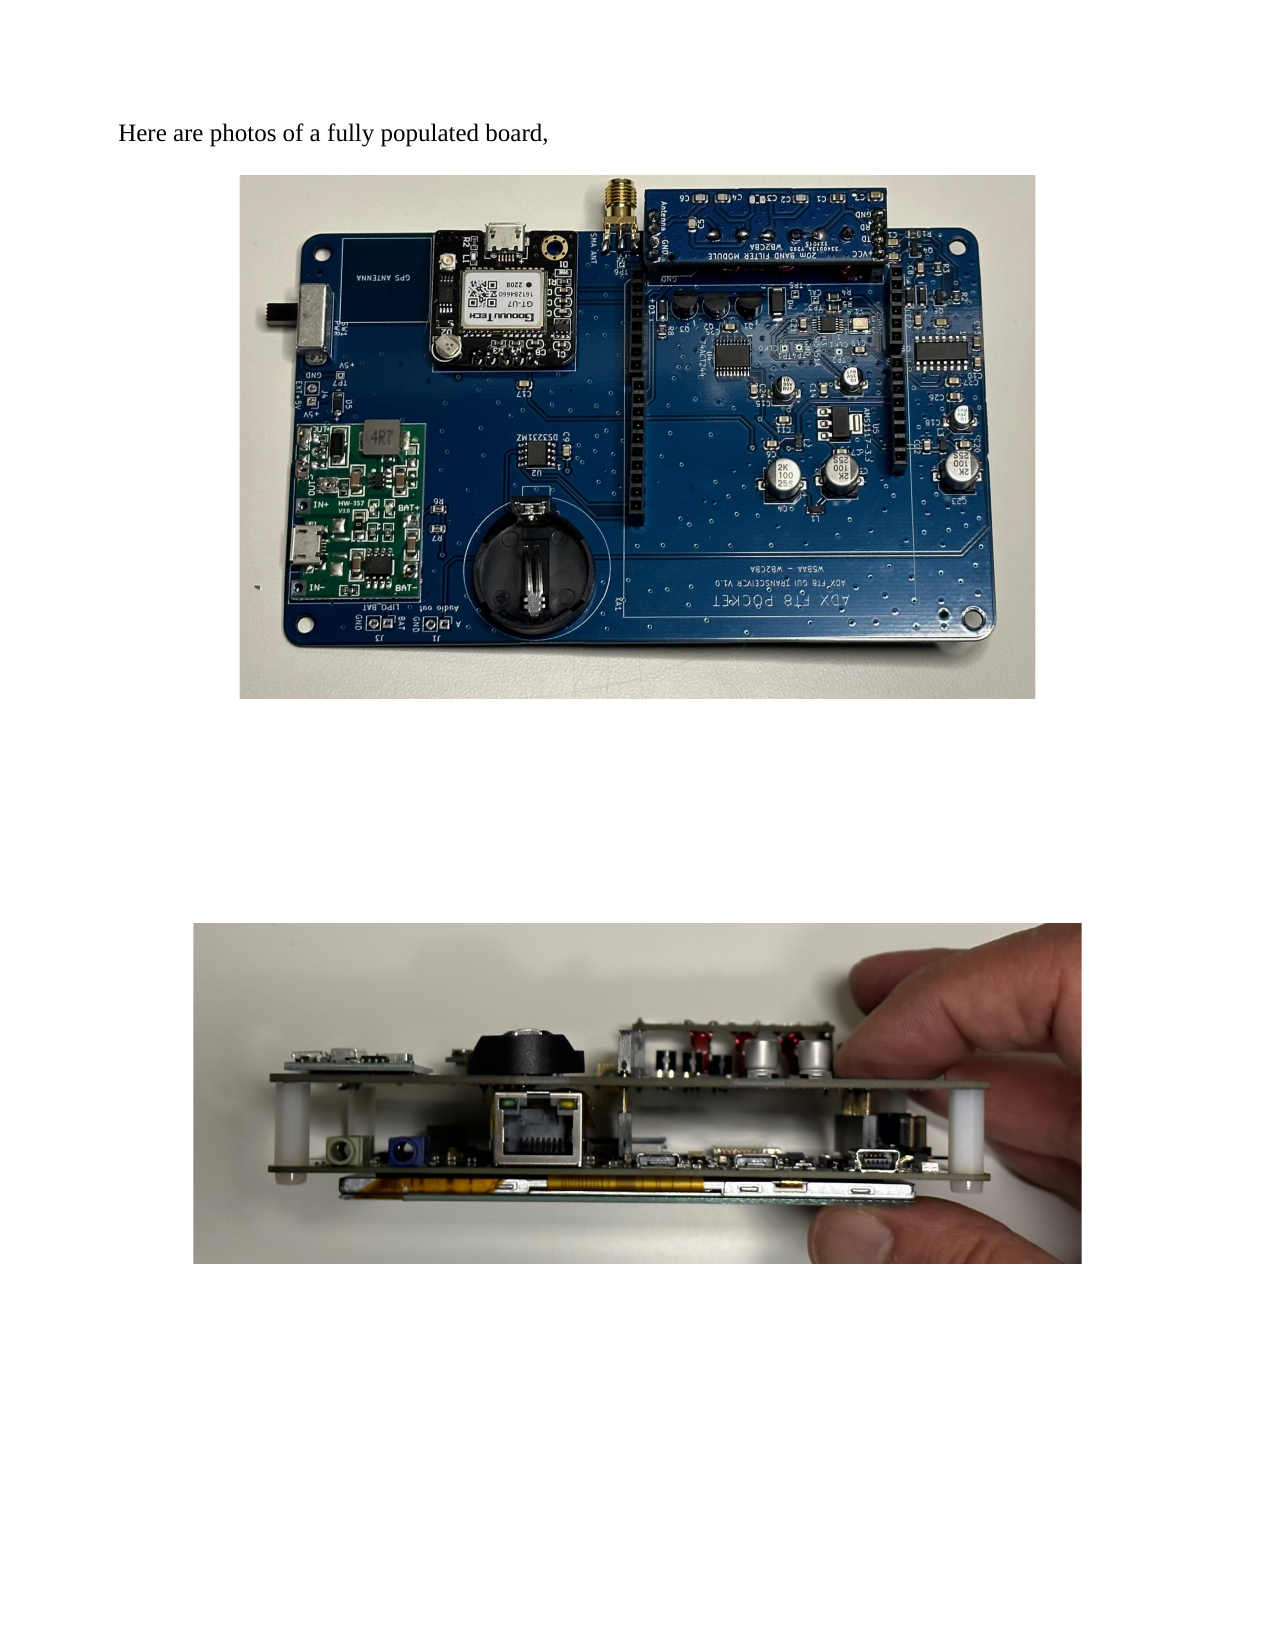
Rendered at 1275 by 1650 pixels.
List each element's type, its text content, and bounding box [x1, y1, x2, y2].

text Here are photos of a fully populated board, [118, 118, 1157, 147]
picture [193, 923, 1082, 1264]
picture [239, 175, 1036, 699]
